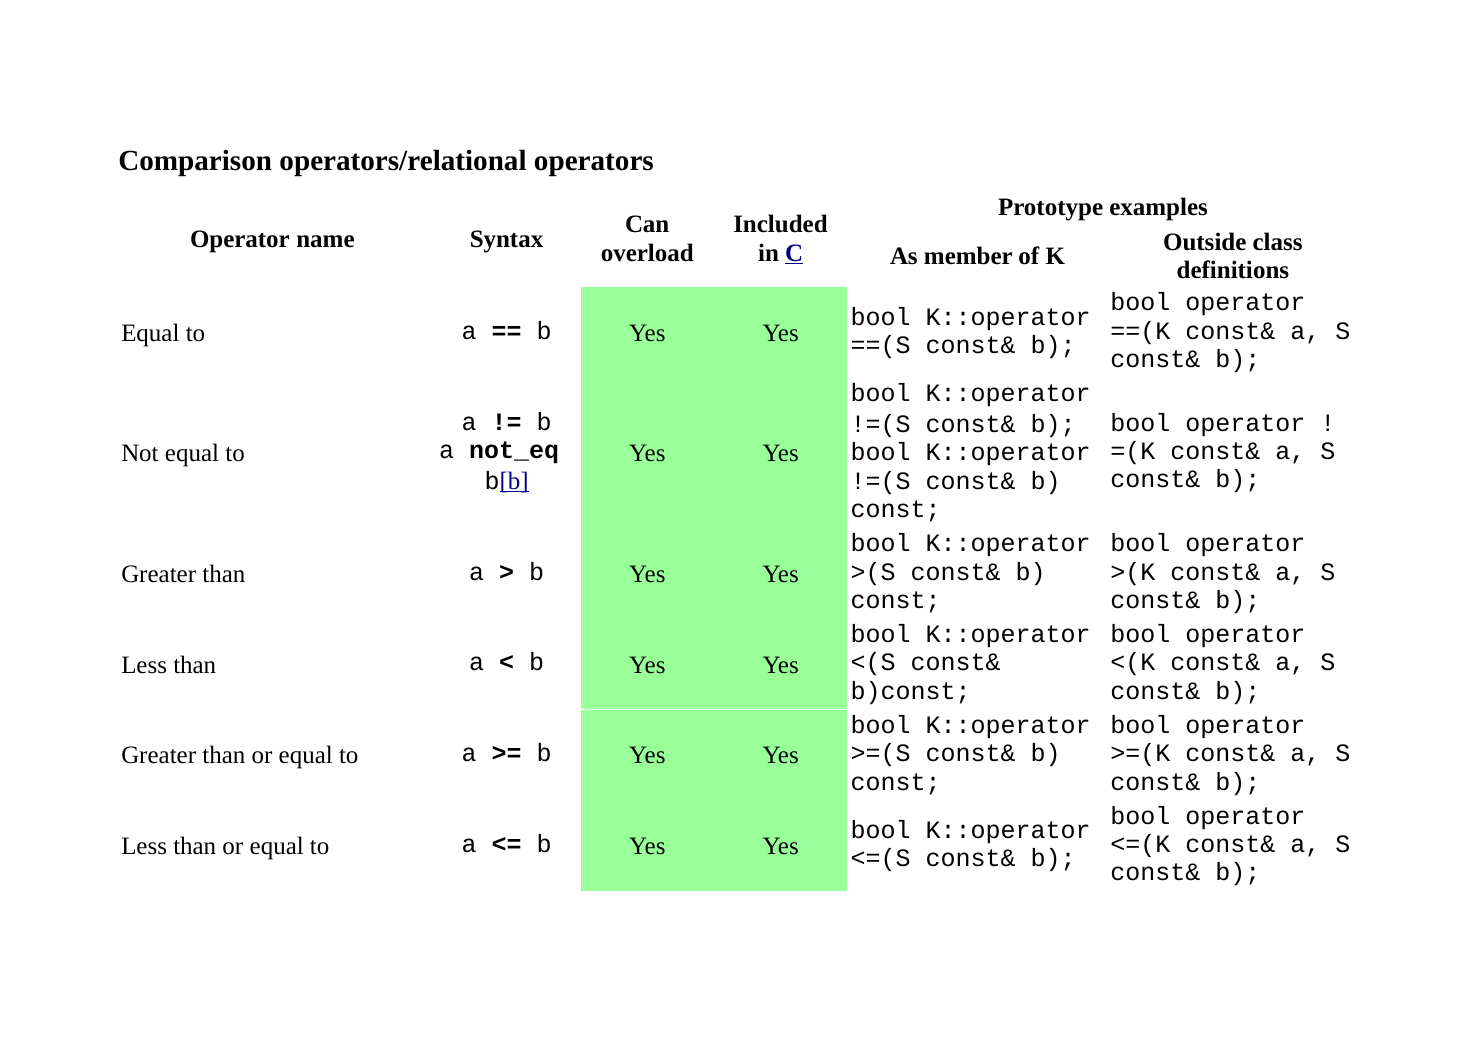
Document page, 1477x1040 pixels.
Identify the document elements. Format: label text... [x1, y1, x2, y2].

table_cell bool K::operator <(S const& b)const; [848, 619, 1107, 709]
table_header Included in C [713, 189, 847, 287]
table_cell bool K::operator ==(S const& b); [848, 287, 1107, 378]
table_cell a != b a not_eq b[b] [432, 378, 581, 528]
table_cell Yes [713, 528, 847, 619]
table_cell Less than or equal to [118, 800, 432, 891]
table_cell bool K::operator >=(S const& b) const; [848, 710, 1107, 800]
subtitle Comparison operators/relational operators [118, 143, 1358, 177]
table_cell Yes [581, 710, 713, 800]
table_cell Yes [713, 619, 847, 709]
table_cell bool K::operator <=(S const& b); [848, 800, 1107, 891]
table_header Operator name [118, 189, 432, 287]
table_cell Yes [713, 378, 847, 528]
table_header Syntax [432, 189, 581, 287]
table_cell As member of K [848, 224, 1107, 287]
table_cell bool operator >=(K const& a, S const& b); [1107, 710, 1358, 800]
table_cell Greater than or equal to [118, 710, 432, 800]
table_cell bool operator ==(K const& a, S const& b); [1107, 287, 1358, 378]
table_cell Yes [581, 287, 713, 378]
table_cell bool operator <=(K const& a, S const& b); [1107, 800, 1358, 891]
table_cell bool operator >(K const& a, S const& b); [1107, 528, 1358, 619]
table_cell Equal to [118, 287, 432, 378]
table_cell Greater than [118, 528, 432, 619]
table_cell Not equal to [118, 378, 432, 528]
table_cell Outside class definitions [1107, 224, 1358, 287]
table_cell a < b [432, 619, 581, 709]
table_cell bool operator <(K const& a, S const& b); [1107, 619, 1358, 709]
table_cell bool K::operator >(S const& b) const; [848, 528, 1107, 619]
table_cell Yes [581, 378, 713, 528]
table_cell a == b [432, 287, 581, 378]
table_cell a >= b [432, 710, 581, 800]
table_header Can overload [581, 189, 713, 287]
table_cell a > b [432, 528, 581, 619]
table_cell Yes [713, 287, 847, 378]
table_cell Less than [118, 619, 432, 709]
table_cell Yes [713, 800, 847, 891]
table_cell Yes [581, 800, 713, 891]
table_header Prototype examples [848, 189, 1358, 224]
table_cell bool operator !=(K const& a, S const& b); [1107, 378, 1358, 528]
table_cell Yes [713, 710, 847, 800]
table_cell a <= b [432, 800, 581, 891]
table_cell Yes [581, 528, 713, 619]
table_cell Yes [581, 619, 713, 709]
table_cell bool K::operator !=(S const& b); bool K::operator !=(S const& b) const; [848, 378, 1107, 528]
